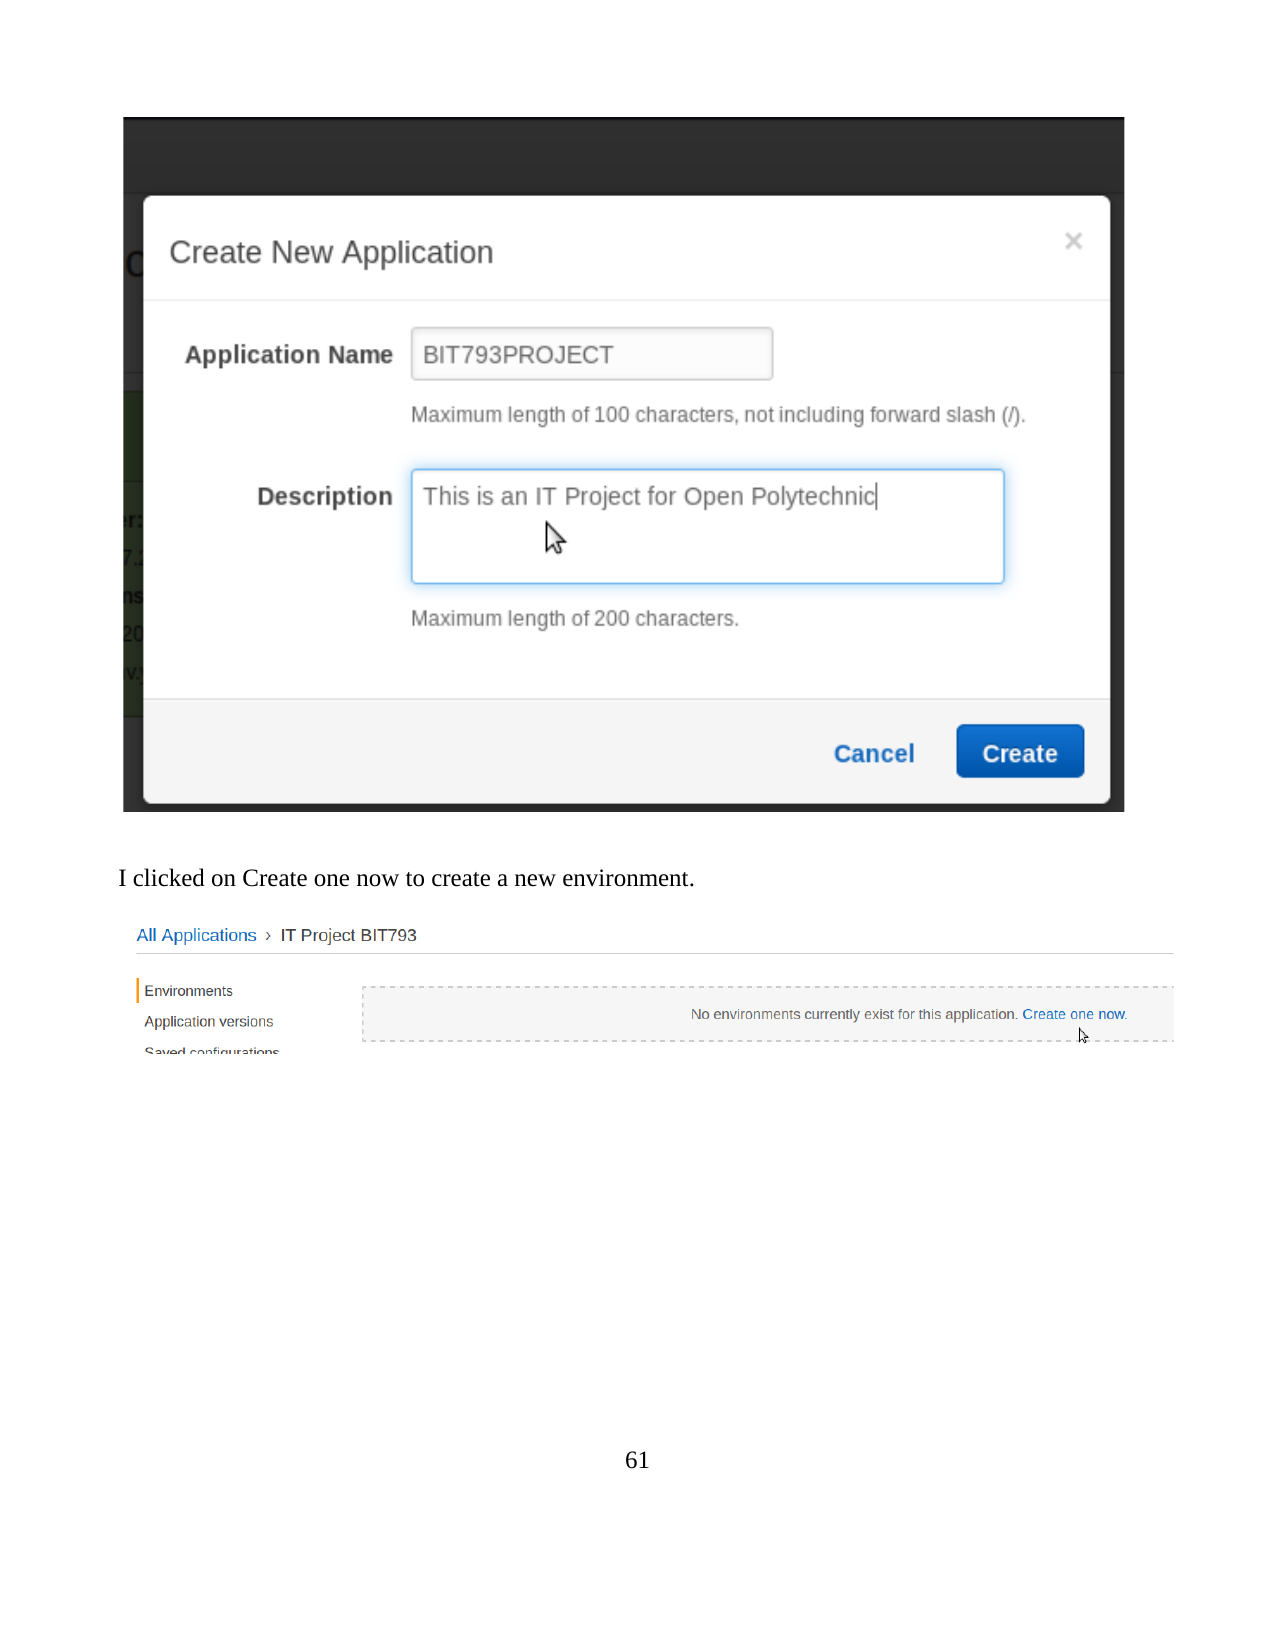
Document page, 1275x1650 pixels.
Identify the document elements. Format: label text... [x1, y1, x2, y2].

picture [174, 117, 1047, 812]
text I clicked on Create one now to create a new environment. [118, 863, 1157, 892]
picture [120, 917, 1174, 1019]
